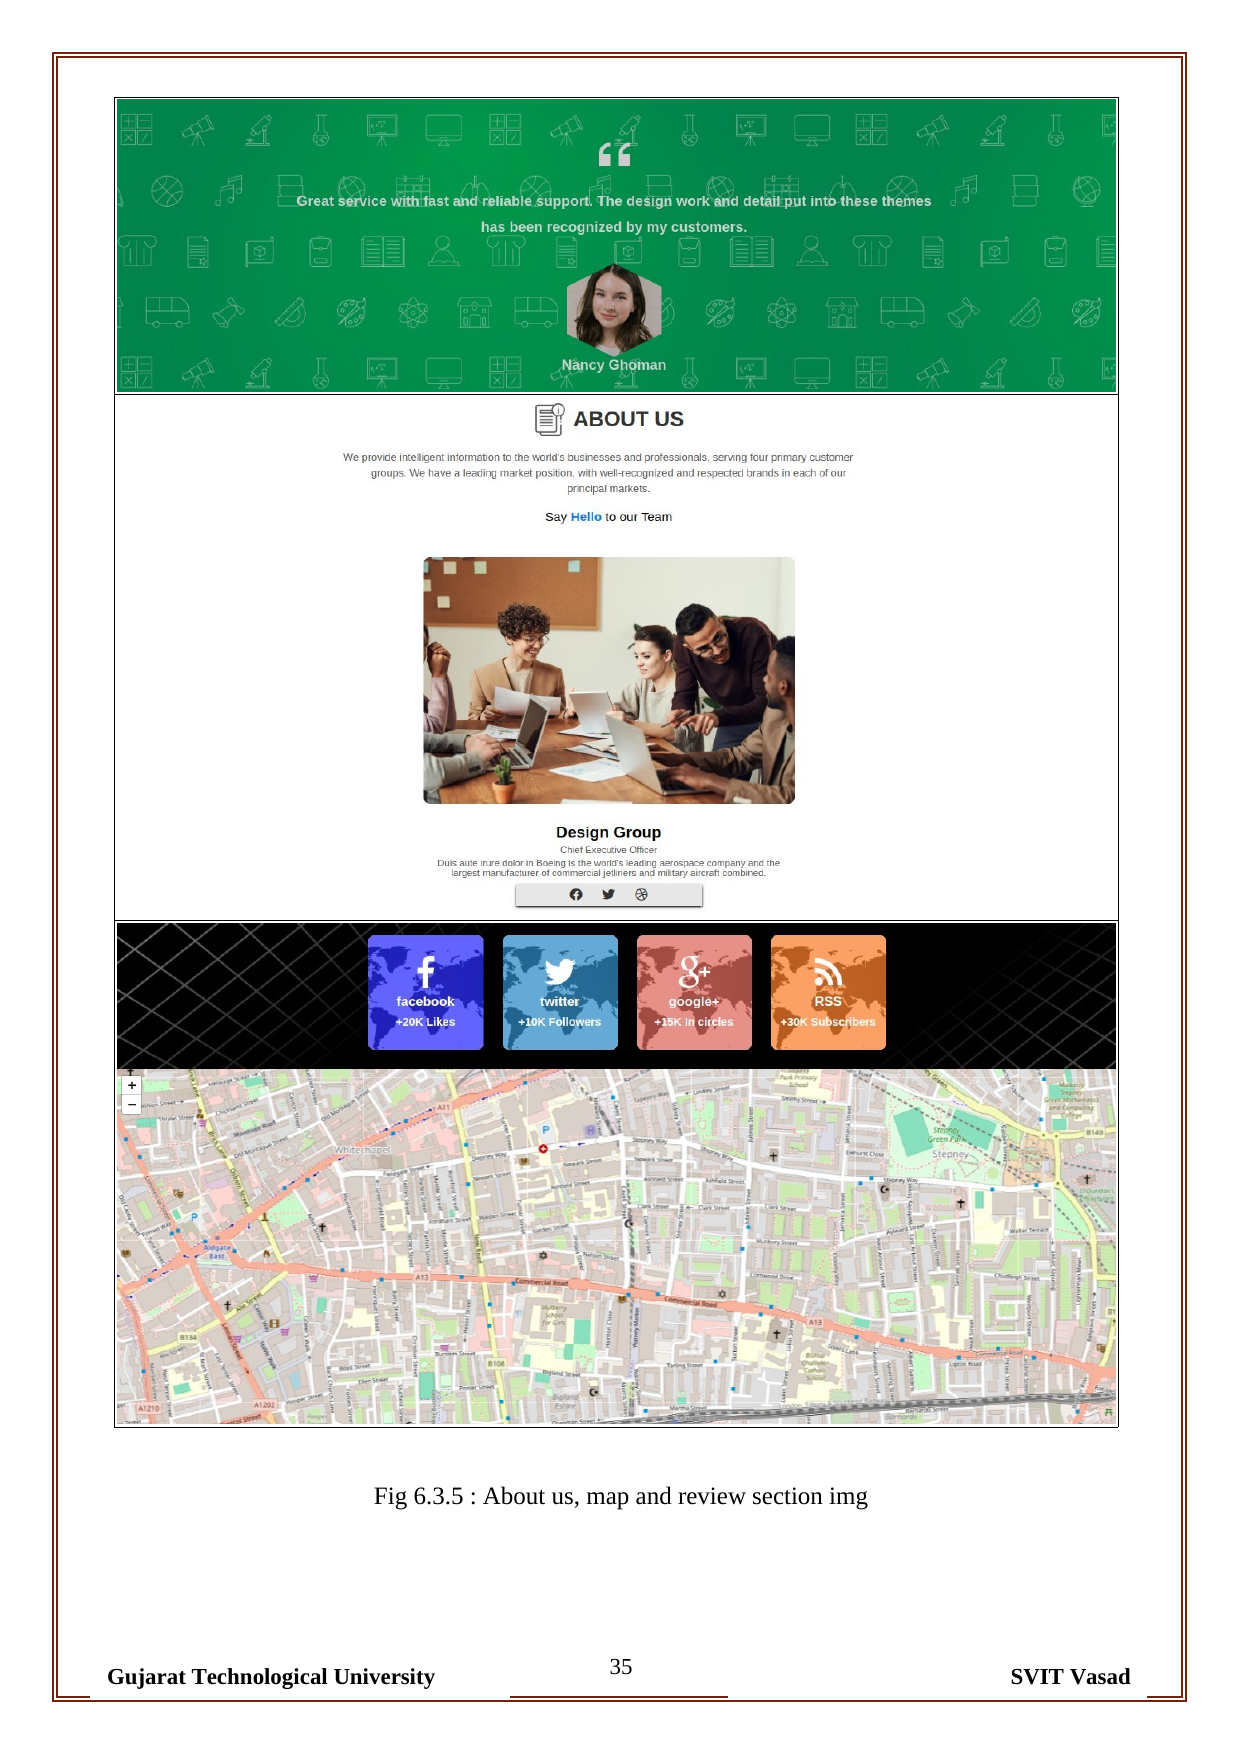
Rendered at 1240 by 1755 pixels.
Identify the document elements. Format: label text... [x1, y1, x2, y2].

picture [341, 397, 859, 912]
picture [117, 923, 1116, 1424]
picture [117, 99, 1116, 392]
text Fig 6.3.5 : About us, map and review section img [139, 1481, 1102, 1539]
